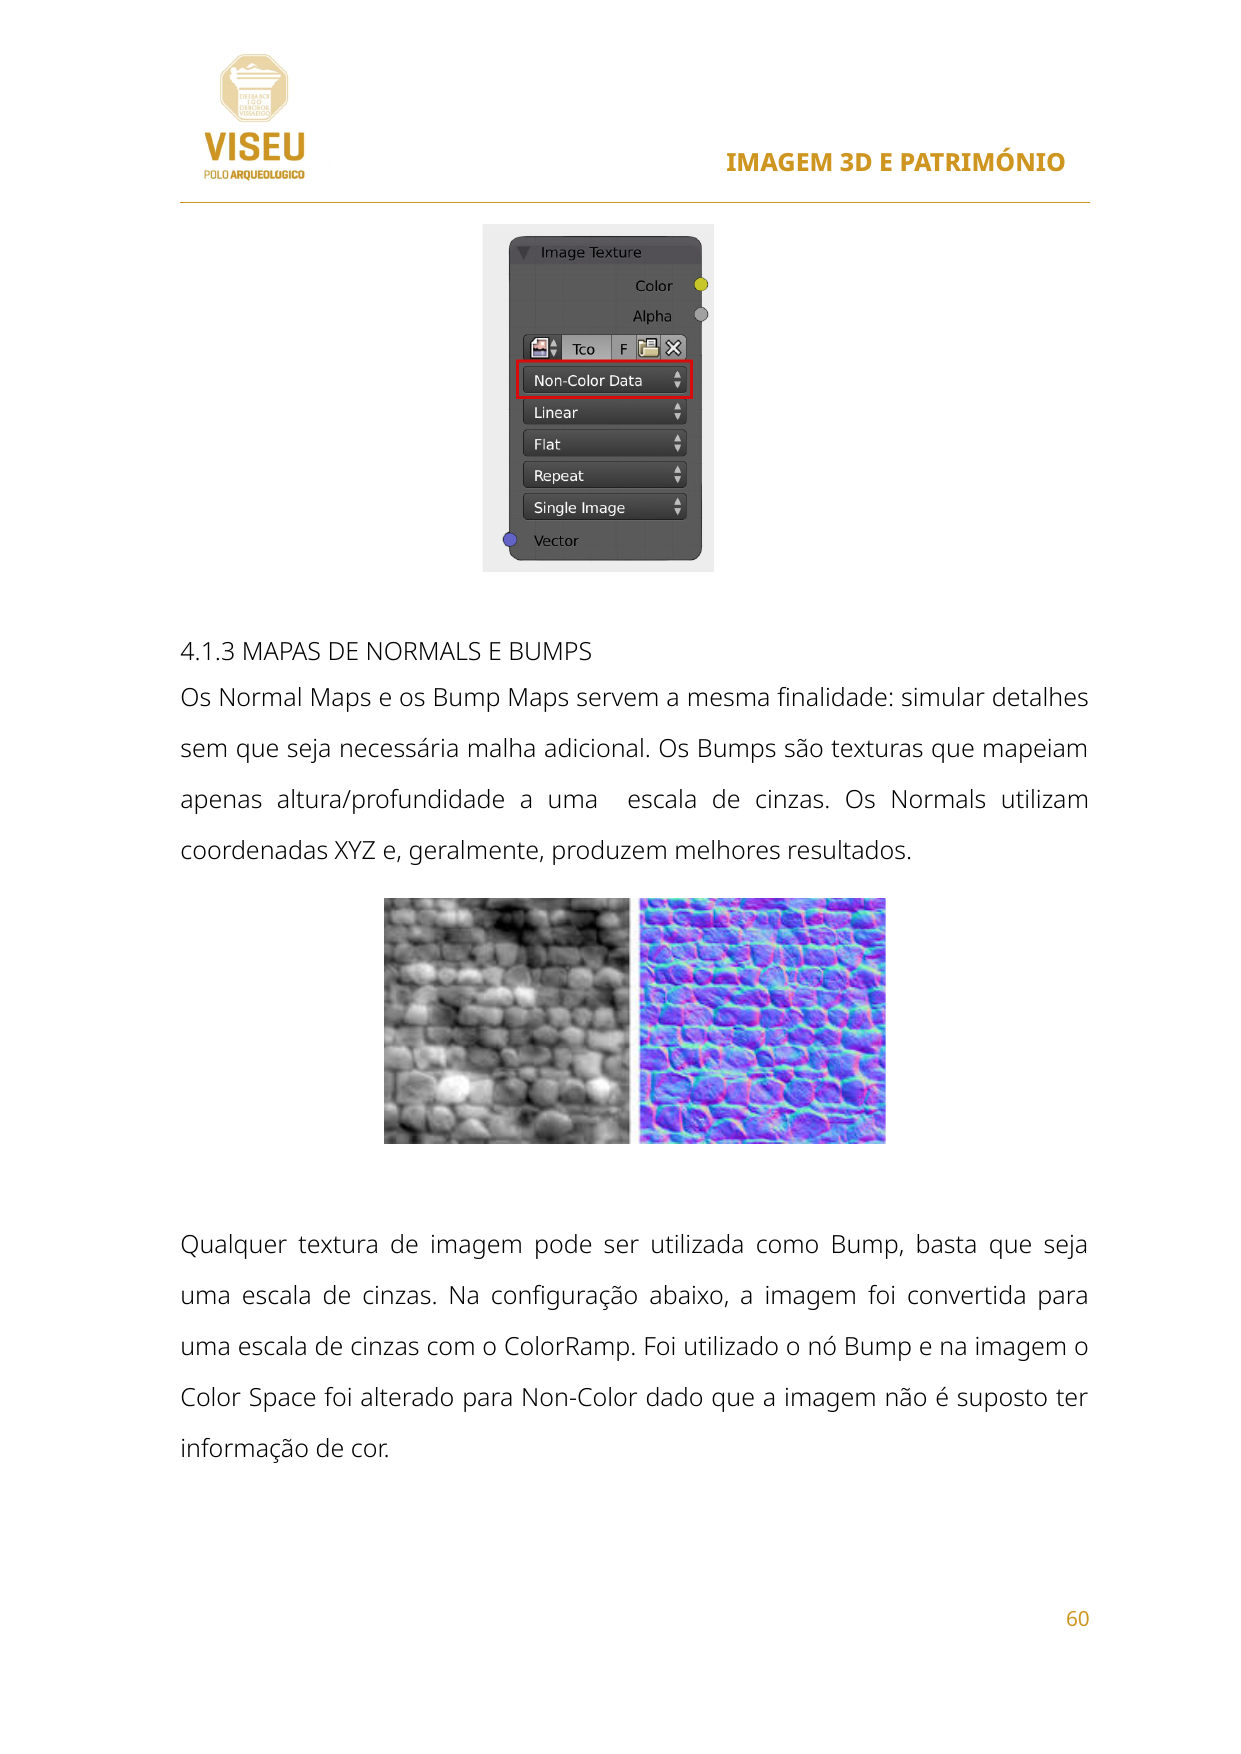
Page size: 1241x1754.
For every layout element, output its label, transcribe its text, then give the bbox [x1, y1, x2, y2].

text Os Normal Maps e os Bump Maps servem a mesma finalidade: simular detalhes sem que seja necessária malha adicional. Os Bumps são texturas que mapeiam apenas altura/profundidade a uma escala de cinzas. Os Normals utilizam coordenadas XYZ e, geralmente, produzem melhores resultados. [180, 680, 1090, 867]
picture [384, 898, 886, 1144]
picture [482, 224, 715, 572]
subtitle 4.1.3 Mapas de Normals e Bumps [180, 633, 1090, 667]
text Qualquer textura de imagem pode ser utilizada como Bump, basta que seja uma escala de cinzas. Na configuração abaixo, a imagem foi convertida para uma escala de cinzas com o ColorRamp. Foi utilizado o nó Bump e na imagem o Color Space foi alterado para Non-Color dado que a imagem não é suposto ter informação de cor. [180, 1226, 1090, 1464]
